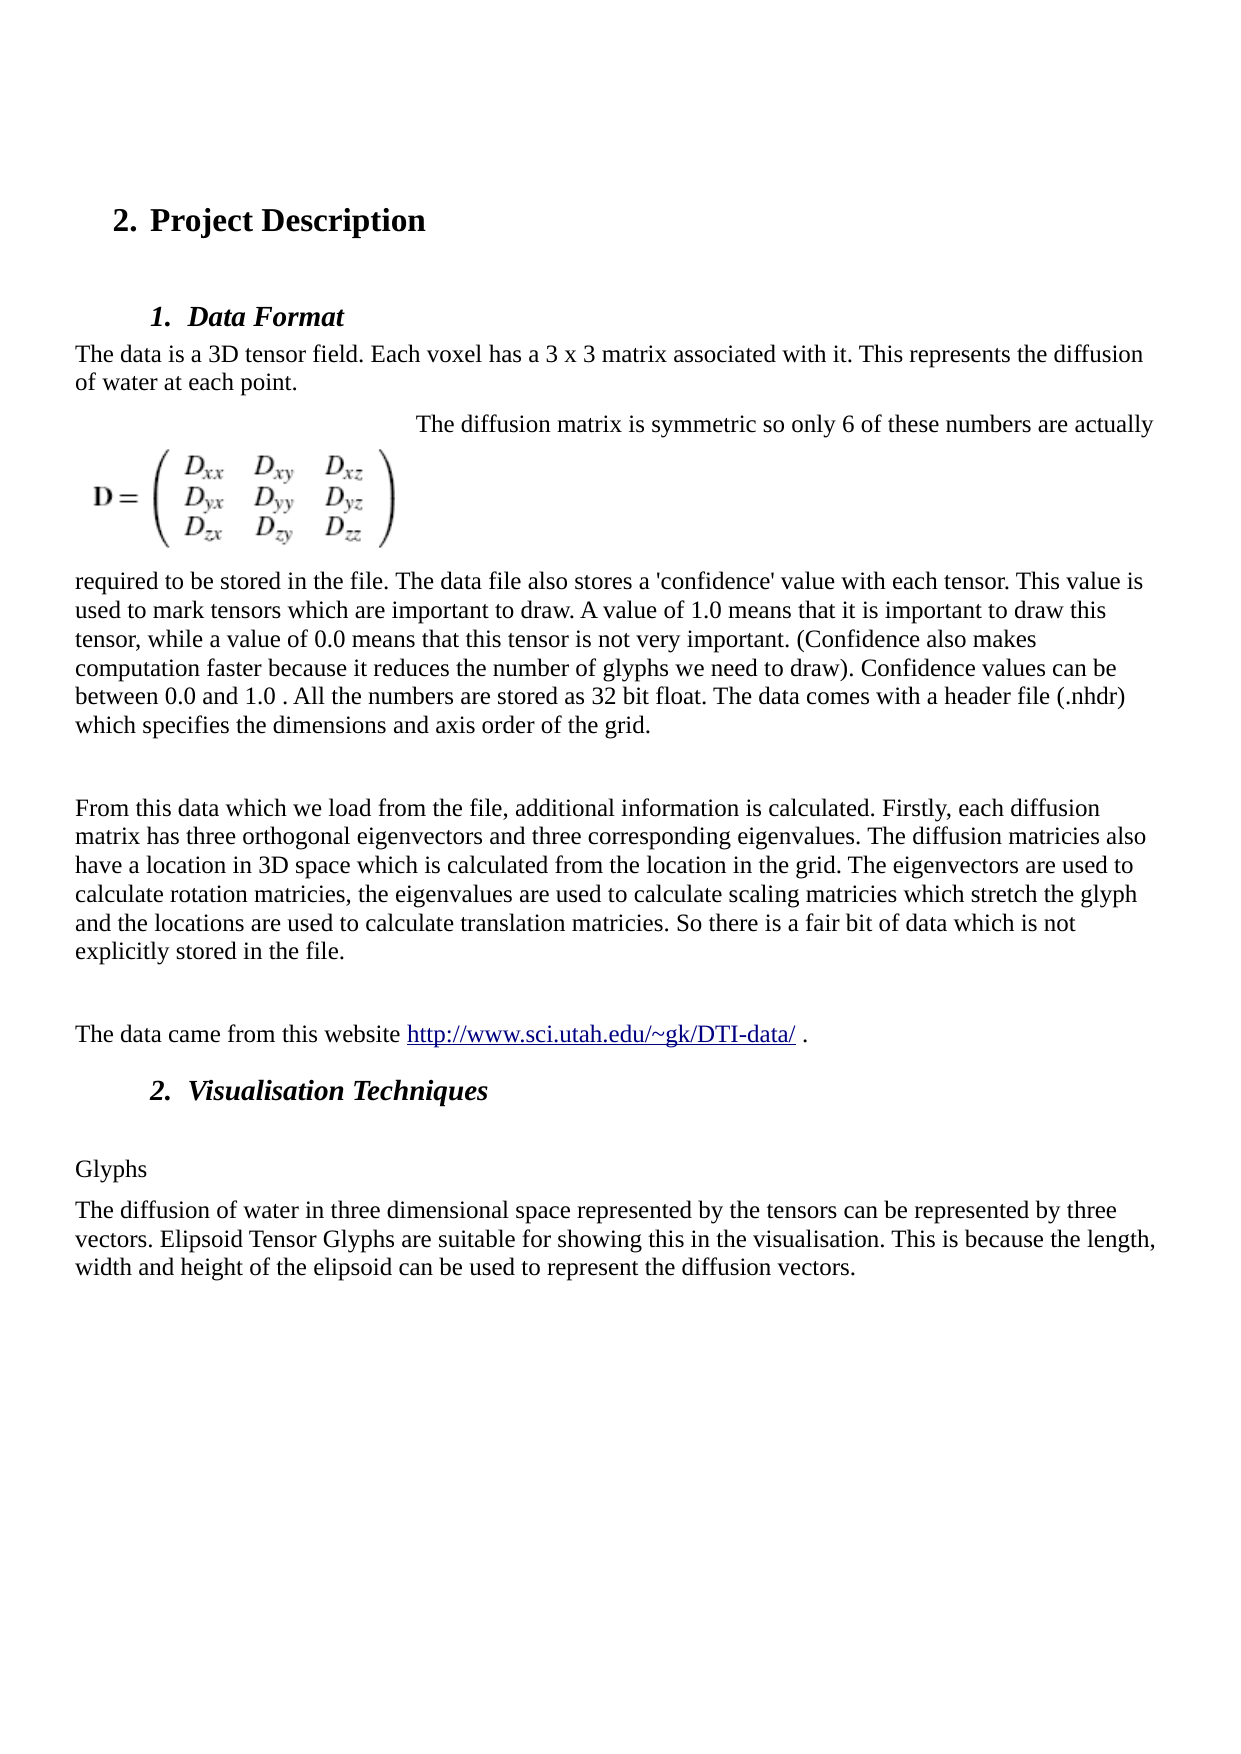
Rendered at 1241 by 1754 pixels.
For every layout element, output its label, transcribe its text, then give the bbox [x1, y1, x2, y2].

text Glyphs [75, 1154, 1165, 1182]
subtitle Data Format [150, 299, 1165, 332]
text The data came from this website http://www.sci.utah.edu/~gk/DTI-data/ . [75, 1019, 1165, 1048]
text The diffusion of water in three dimensional space represented by the tensors can be represented by three vectors. Elipsoid Tensor Glyphs are suitable for showing this in the visualisation. This is because the length, width and height of the elipsoid can be used to represent the diffusion vectors. [75, 1195, 1165, 1281]
subtitle Project Description [112, 201, 1165, 239]
text The diffusion matrix is symmetric so only 6 of these numbers are actually required to be stored in the file. The data file also stores a 'confidence' value with each tensor. This value is used to mark tensors which are important to draw. A value of 1.0 means that it is important to draw this tensor, while a value of 0.0 means that this tensor is not very important. (Confidence also makes computation faster because it reduces the number of glyphs we need to draw). Confidence values can be between 0.0 and 1.0 . All the numbers are stored as 32 bit float. The data comes with a header file (.nhdr) which specifies the dimensions and axis order of the grid. [75, 409, 1165, 739]
subtitle Visualisation Techniques [150, 1073, 1165, 1106]
text The data is a 3D tensor field. Each voxel has a 3 x 3 matrix associated with it. This represents the diffusion of water at each point. [75, 339, 1165, 396]
text From this data which we load from the file, additional information is calculated. Firstly, each diffusion matrix has three orthogonal eigenvectors and three corresponding eigenvalues. The diffusion matricies also have a location in 3D space which is calculated from the location in the grid. The eigenvectors are used to calculate rotation matricies, the eigenvalues are used to calculate scaling matricies which stretch the glyph and the locations are used to calculate translation matricies. So there is a fair bit of data which is not explicitly stored in the file. [75, 793, 1165, 965]
